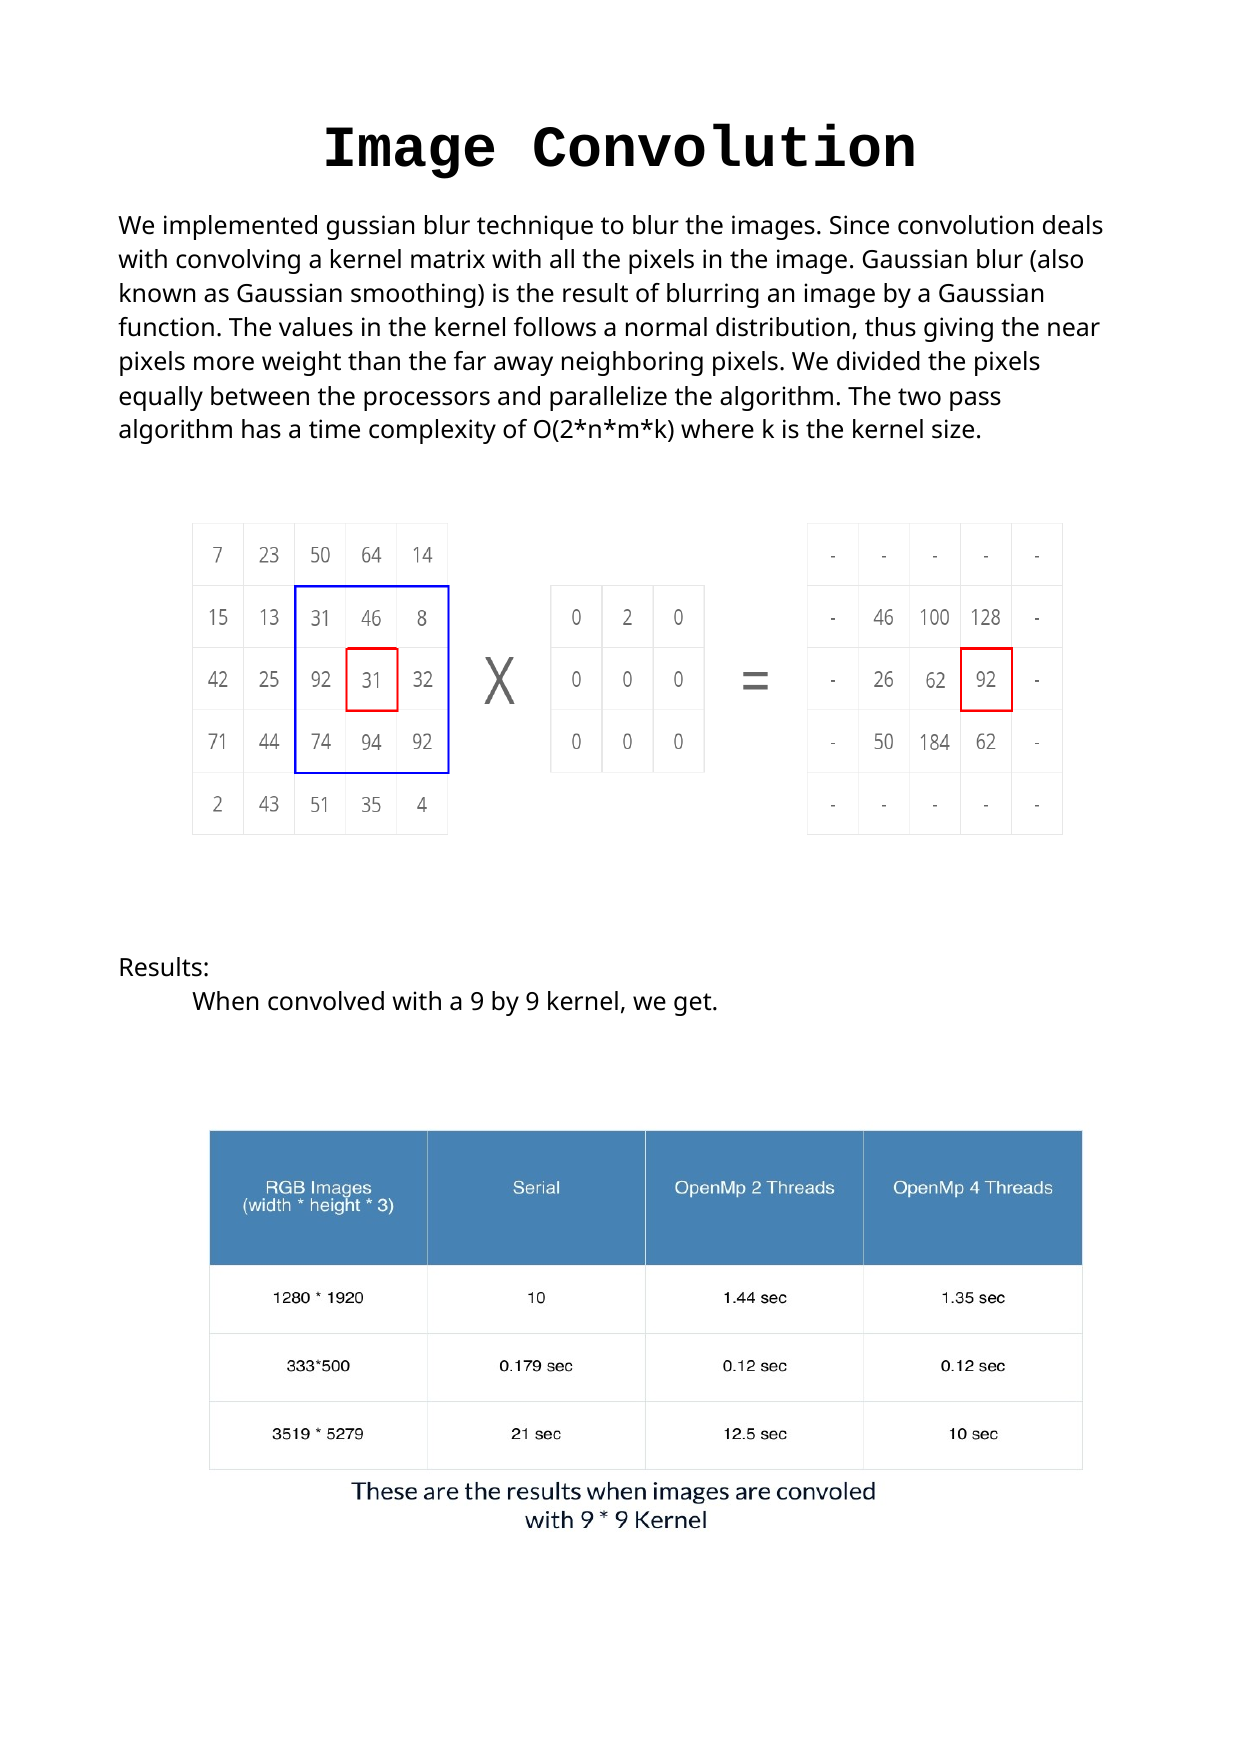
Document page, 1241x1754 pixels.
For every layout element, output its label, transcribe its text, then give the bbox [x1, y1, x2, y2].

text Image Convolution [118, 118, 1122, 184]
picture [168, 1044, 1123, 1572]
picture [181, 504, 1072, 846]
text We implemented gussian blur technique to blur the images. Since convolution deals with convolving a kernel matrix with all the pixels in the image. Gaussian blur (also known as Gaussian smoothing) is the result of blurring an image by a Gaussian function. The values in the kernel follows a normal distribution, thus giving the near pixels more weight than the far away neighboring pixels. We divided the pixels equally between the processors and parallelize the algorithm. The two pass algorithm has a time complexity of O(2*n*m*k) where k is the kernel size. [118, 208, 1122, 446]
text When convolved with a 9 by 9 kernel, we get. [118, 983, 1122, 1017]
text Results: [118, 949, 1122, 983]
